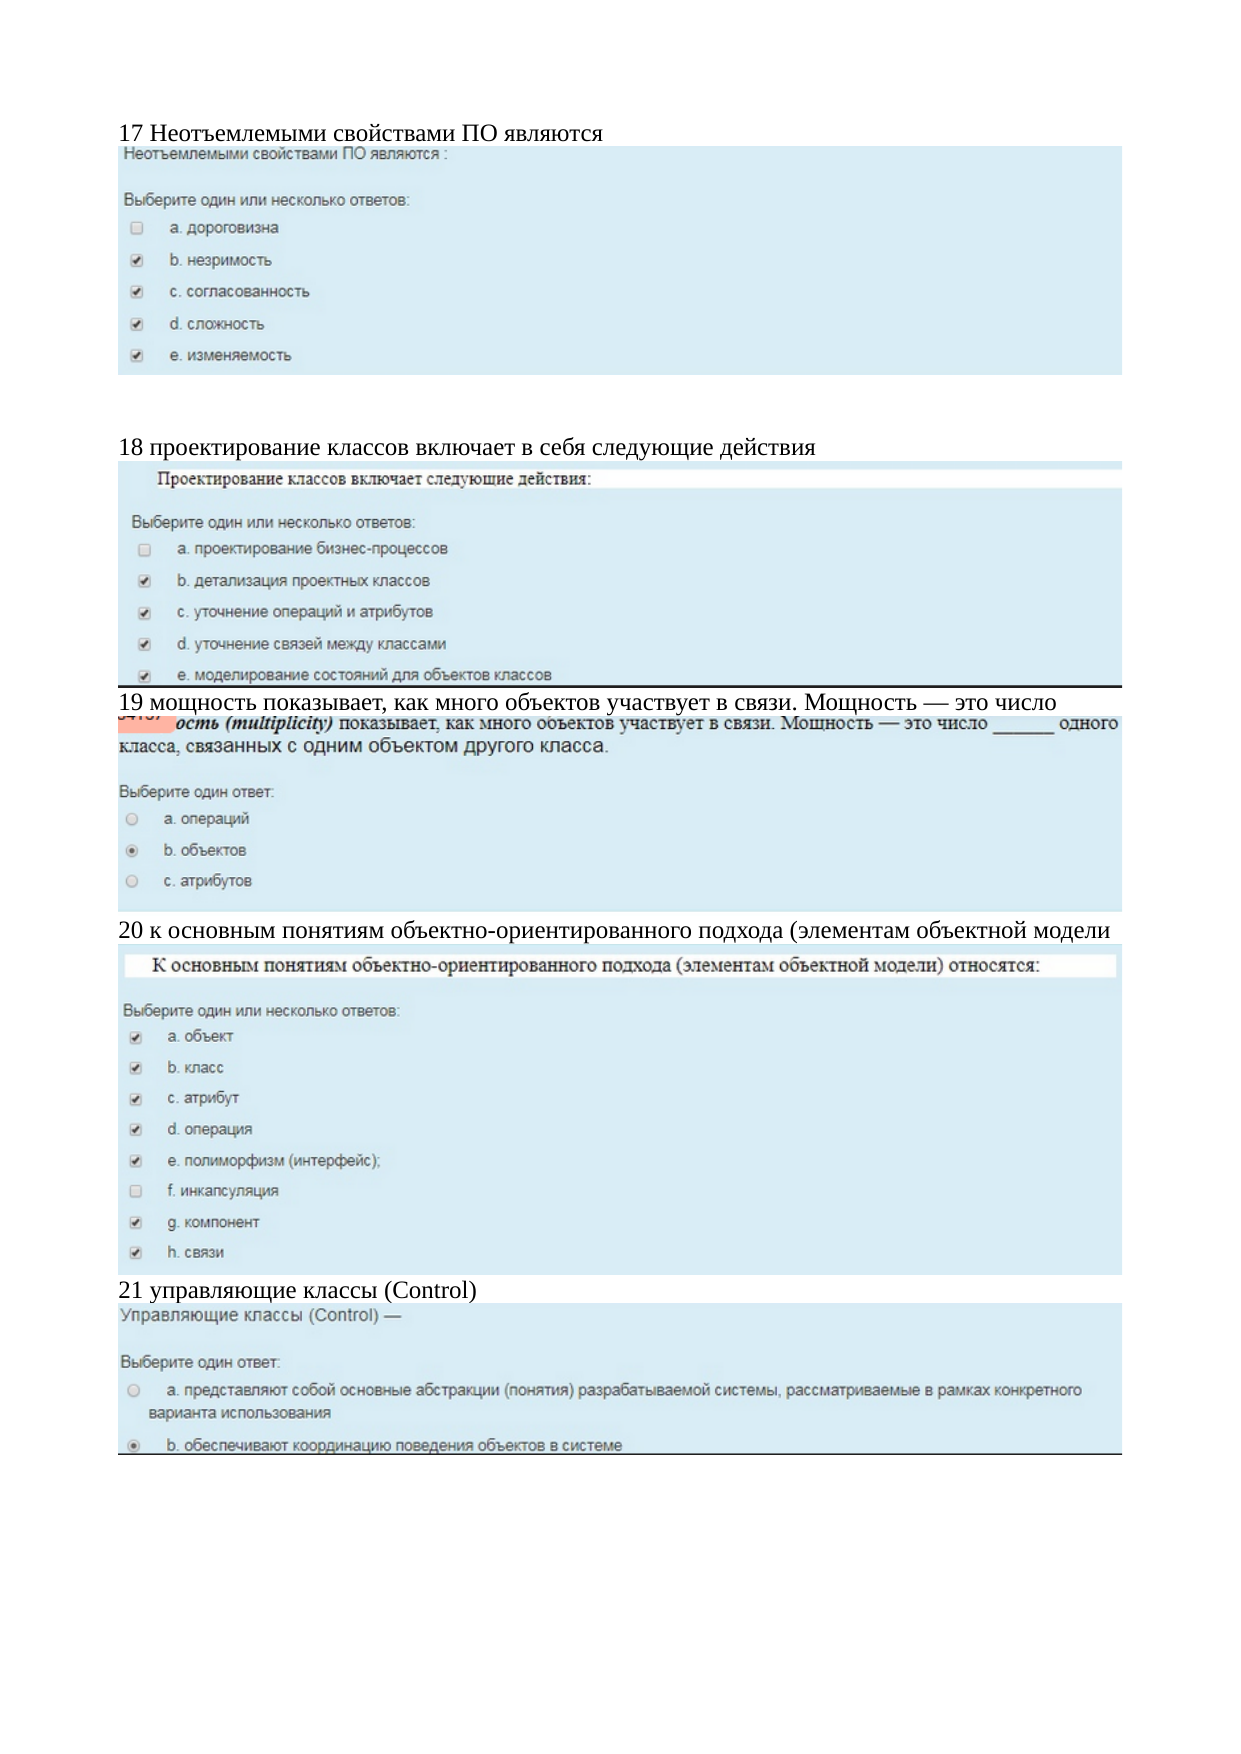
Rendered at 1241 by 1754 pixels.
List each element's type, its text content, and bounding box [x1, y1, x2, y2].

text 20 к основным понятиям объектно-ориентированного подхода (элементам объектной модели [118, 916, 1122, 944]
picture [118, 461, 1123, 688]
picture [118, 1303, 1123, 1455]
text 19 мощность показывает, как много объектов участвует в связи. Мощность — это число [118, 688, 1122, 716]
text 21 управляющие классы (Control) [118, 1275, 1122, 1303]
picture [118, 146, 1123, 375]
picture [118, 716, 1123, 916]
picture [118, 944, 1123, 1275]
text 18 проектирование классов включает в себя следующие действия [118, 432, 1122, 461]
text 17 Неотъемлемыми свойствами ПО являются [118, 118, 1122, 146]
